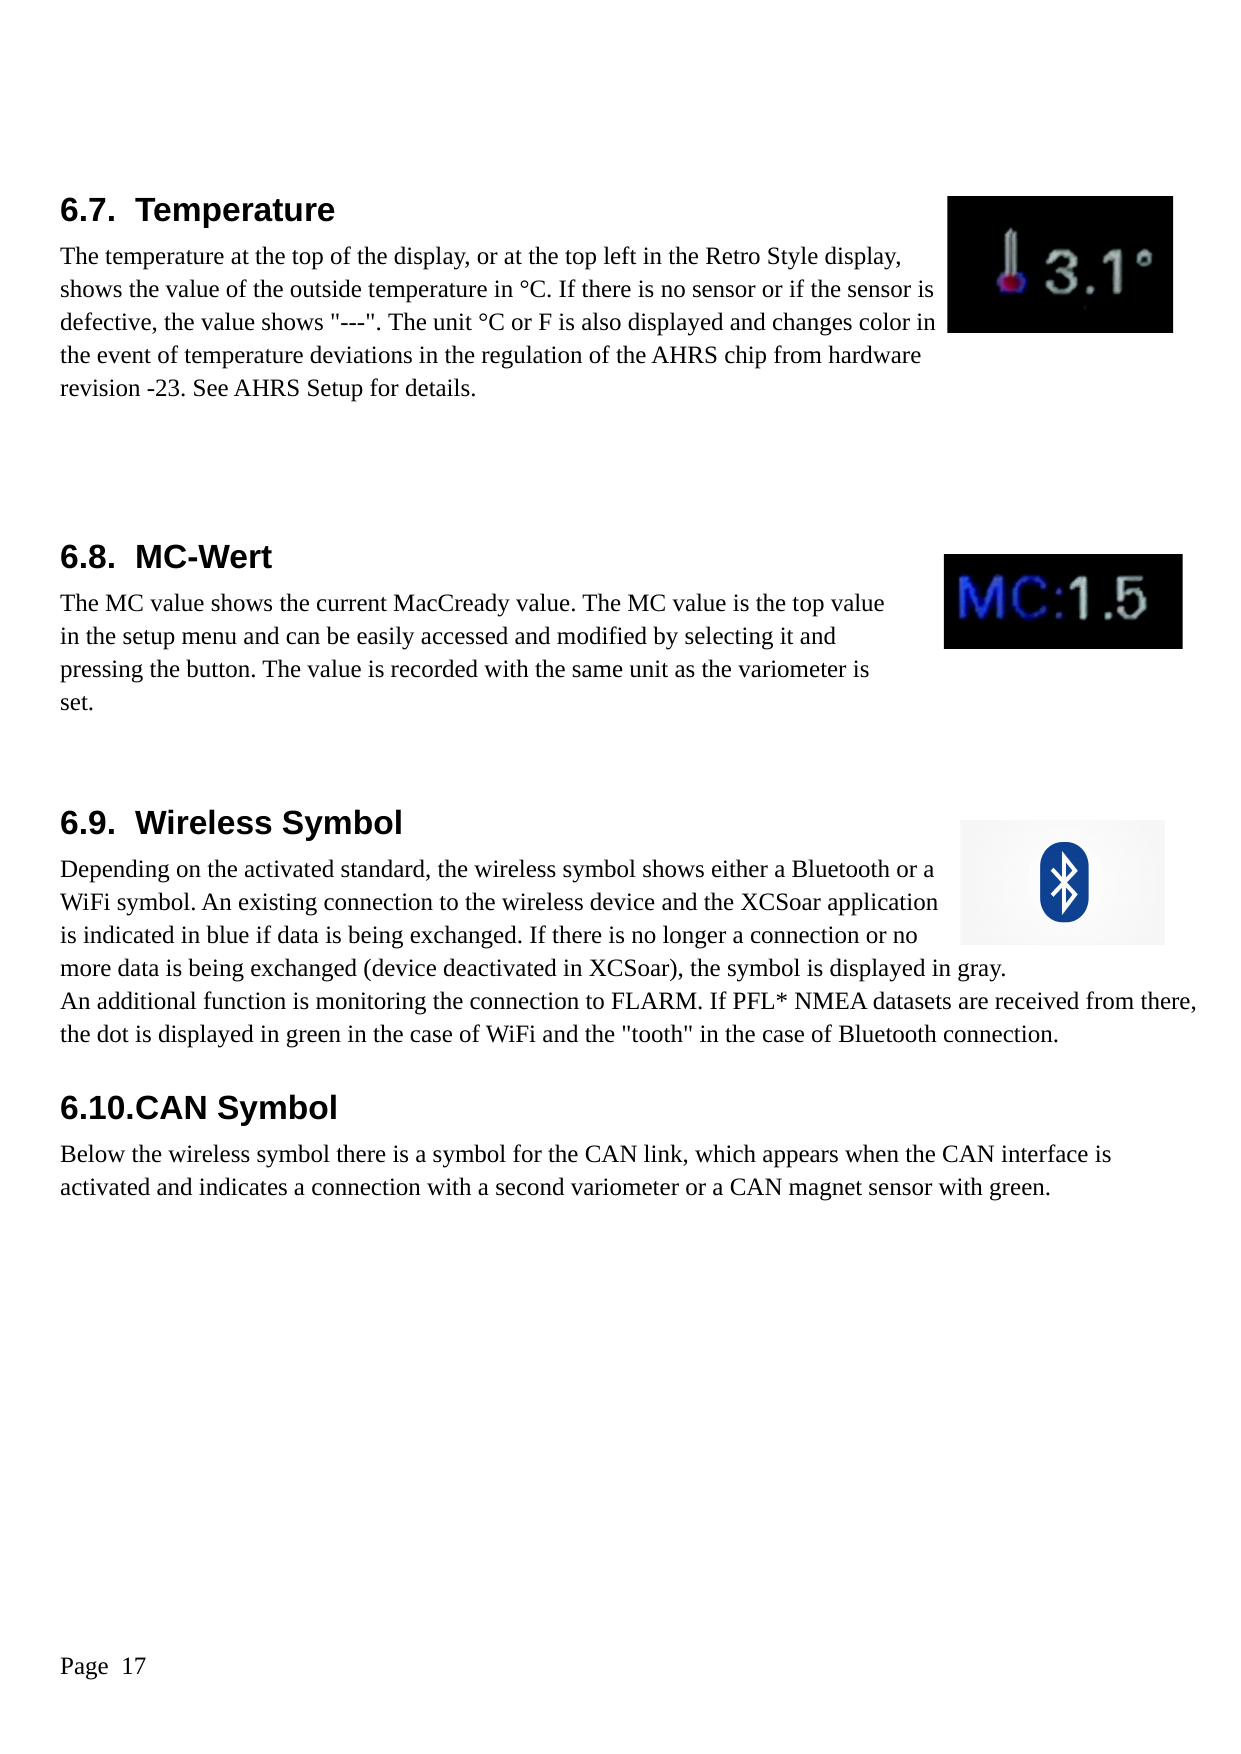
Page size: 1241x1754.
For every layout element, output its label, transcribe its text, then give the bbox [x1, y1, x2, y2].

subtitle MC-Wert [60, 537, 1207, 576]
subtitle CAN Symbol [60, 1088, 1207, 1127]
picture [960, 820, 1165, 945]
text The temperature at the top of the display, or at the top left in the Retro Style display, shows the value of the outside temperature in °C. If there is no sensor or if the sensor is defective, the value shows "---". The unit °C or F is also displayed and changes color in the event of temperature deviations in the regulation of the AHRS chip from hardware revision -23. See AHRS Setup for details. [60, 241, 1207, 402]
picture [947, 196, 1174, 333]
subtitle Wireless Symbol [60, 803, 1207, 842]
text Below the wireless symbol there is a symbol for the CAN link, which appears when the CAN interface is activated and indicates a connection with a second variometer or a CAN magnet sensor with green. [60, 1139, 1207, 1201]
picture [943, 554, 1183, 649]
subtitle Temperature [60, 187, 1207, 342]
text Depending on the activated standard, the wireless symbol shows either a Bluetooth or a WiFi symbol. An existing connection to the wireless device and the XCSoar application is indicated in blue if data is being exchanged. If there is no longer a connection or no more data is being exchanged (device deactivated in XCSoar), the symbol is displayed in gray. An additional function is monitoring the connection to FLARM. If PFL* NMEA datasets are received from there, the dot is displayed in green in the case of WiFi and the "tooth" in the case of Bluetooth connection. [60, 854, 1207, 1048]
text The MC value shows the current MacCready value. The MC value is the top value in the setup menu and can be easily accessed and modified by selecting it and pressing the button. The value is recorded with the same unit as the variometer is set. [60, 588, 1207, 716]
